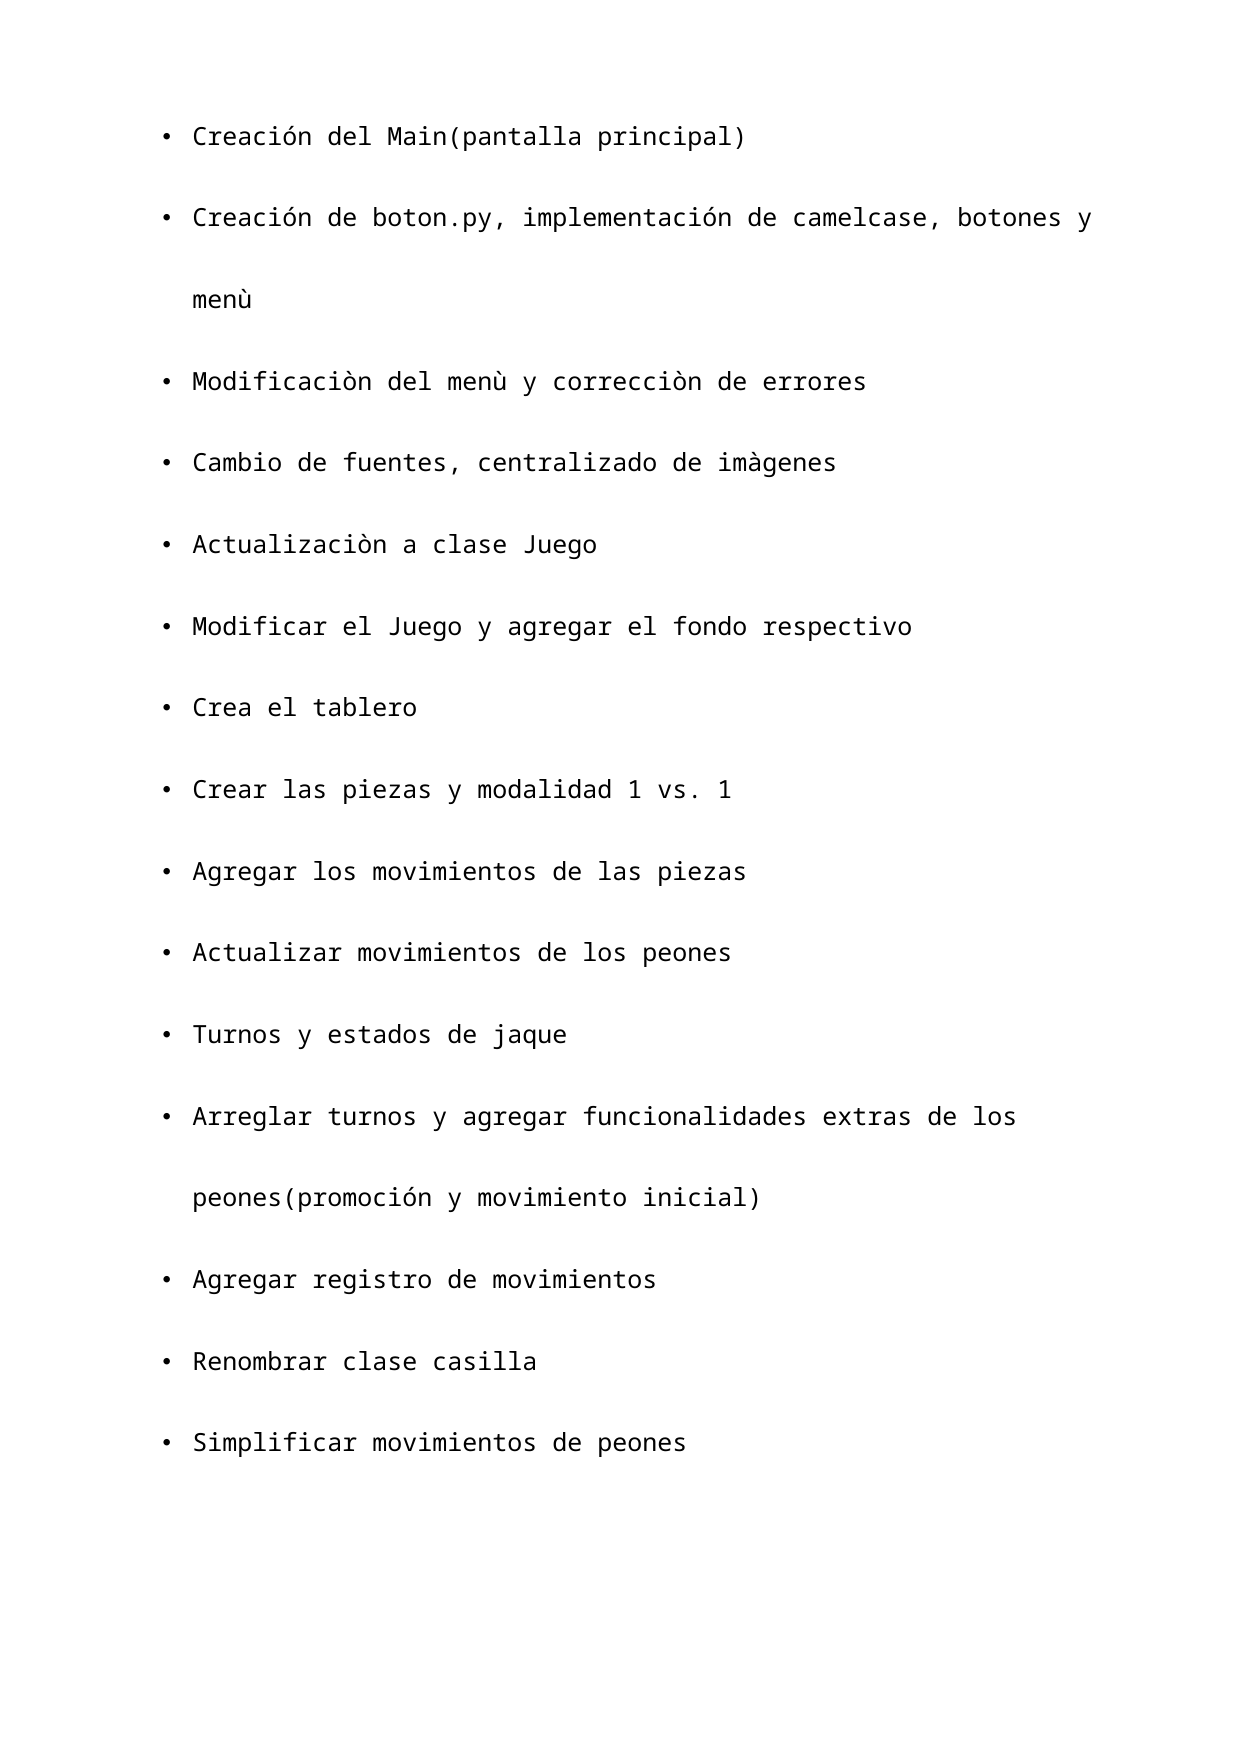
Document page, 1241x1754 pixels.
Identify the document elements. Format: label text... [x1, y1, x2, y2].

list Agregar los movimientos de las piezas [162, 853, 1122, 887]
list Turnos y estados de jaque [162, 1016, 1122, 1051]
list Actualizaciòn a clase Juego [162, 526, 1122, 561]
list Actualizar movimientos de los peones [162, 935, 1122, 969]
list Modificar el Juego y agregar el fondo respectivo [162, 608, 1122, 642]
list Crear las piezas y modalidad 1 vs. 1 [162, 771, 1122, 806]
list Creación de boton.py, implementación de camelcase, botones y menù [162, 200, 1122, 316]
list Agregar registro de movimientos [162, 1261, 1122, 1296]
list Simplificar movimientos de peones [162, 1425, 1122, 1459]
list Modificaciòn del menù y correcciòn de errores [162, 363, 1122, 397]
list Renombrar clase casilla [162, 1343, 1122, 1377]
list Cambio de fuentes, centralizado de imàgenes [162, 445, 1122, 479]
list Arreglar turnos y agregar funcionalidades extras de los peones(promoción y movimiento inicial) [162, 1098, 1122, 1214]
list Creación del Main(pantalla principal) [162, 118, 1122, 152]
list Crea el tablero [162, 690, 1122, 724]
